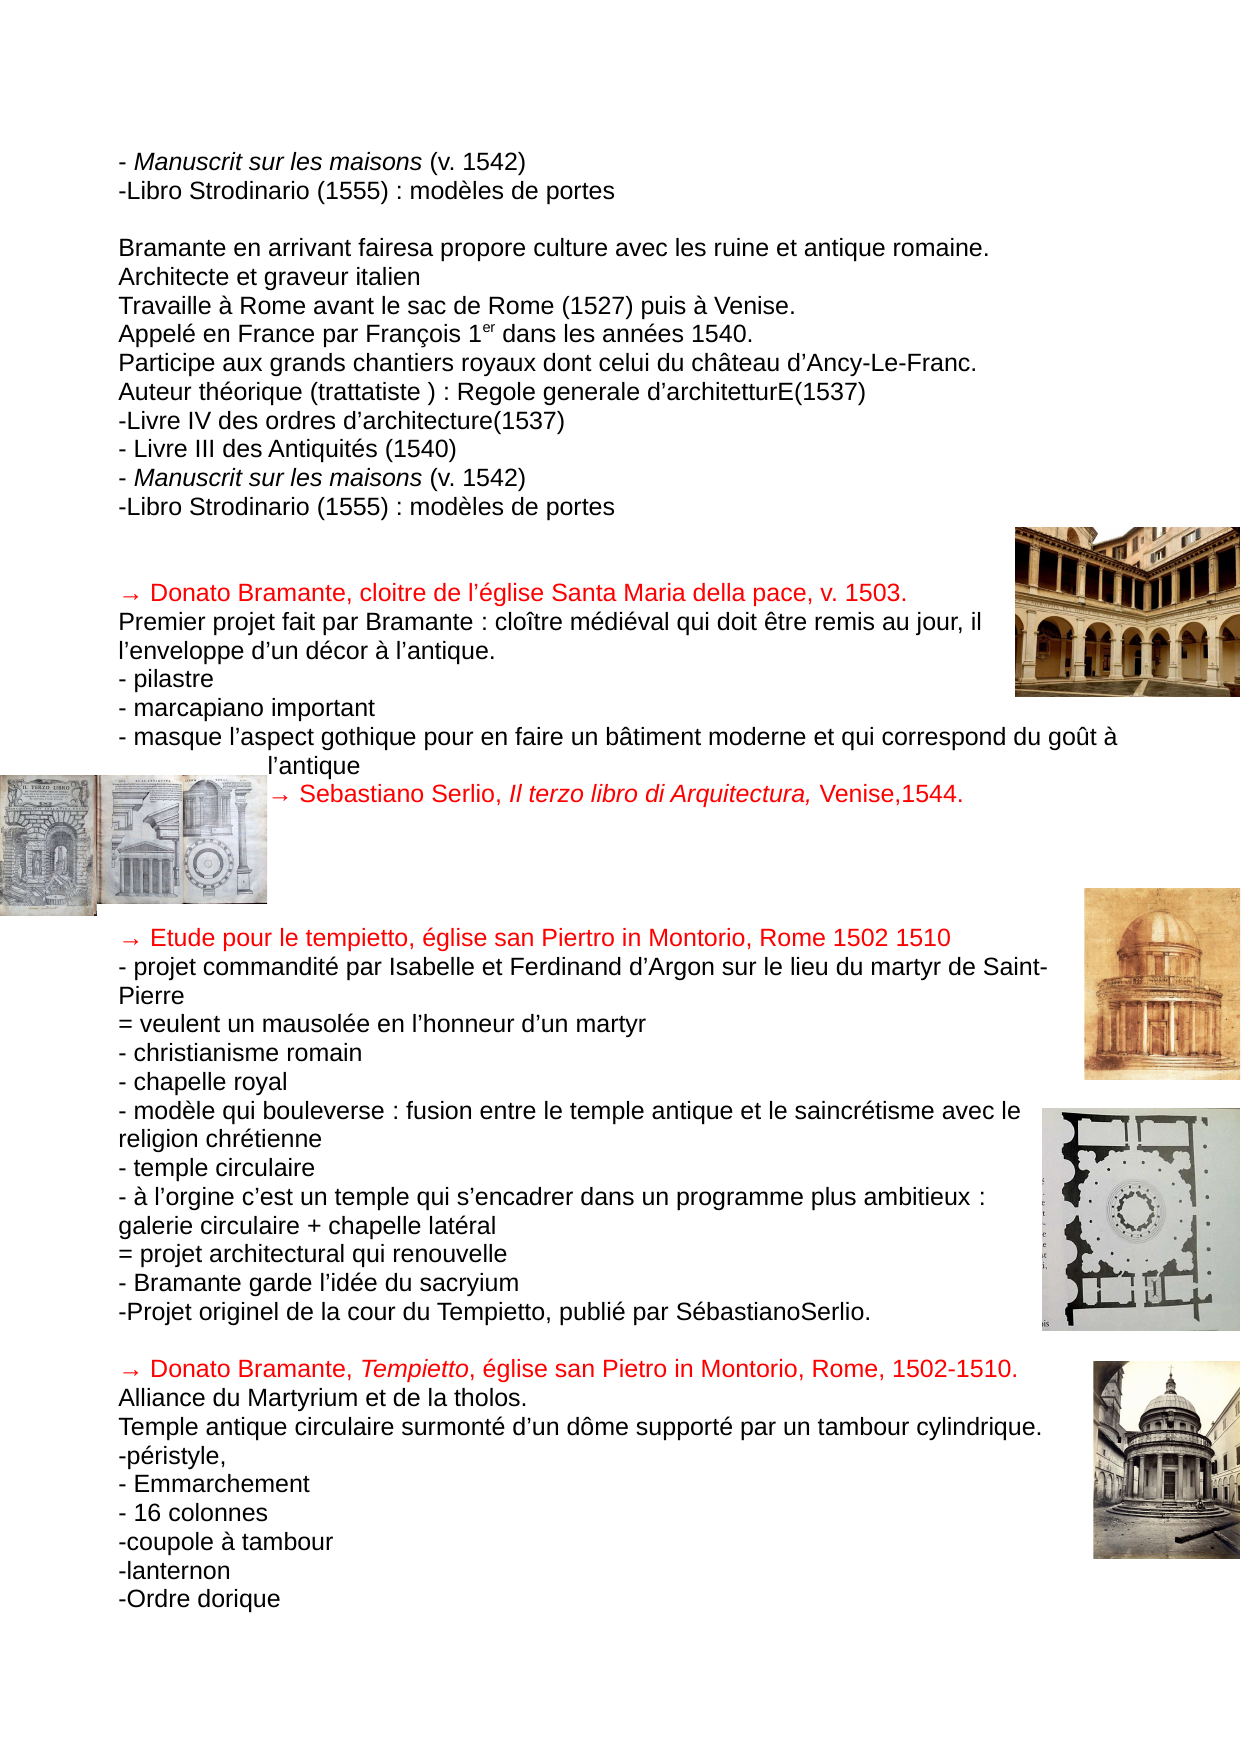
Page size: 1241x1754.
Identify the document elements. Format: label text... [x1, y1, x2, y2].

text - pilastre [118, 664, 1015, 693]
text Architecte et graveur italien [118, 262, 1122, 291]
text -Livre IV des ordres d’architecture(1537) [118, 406, 1122, 434]
text - temple circulaire [118, 1153, 1042, 1182]
text Auteur théorique (trattatiste ) : Regole generale d’architetturE(1537) [118, 377, 1122, 406]
text Premier projet fait par Bramante : cloître médiéval qui doit être remis au jour, il l’enveloppe d’un décor à l’antique. [118, 607, 1015, 664]
text -péristyle, [118, 1441, 1093, 1469]
text → Donato Bramante, Tempietto, église san Pietro in Montorio, Rome, 1502-1510. [118, 1354, 1122, 1383]
text Bramante en arrivant fairesa propore culture avec les ruine et antique romaine. [118, 233, 1122, 262]
text -Projet originel de la cour du Tempietto, publié par SébastianoSerlio. [118, 1297, 1042, 1326]
text - Livre III des Antiquités (1540) [118, 434, 1122, 463]
text - chapelle royal [118, 1067, 1122, 1096]
text - christianisme romain [118, 1038, 1084, 1067]
text Travaille à Rome avant le sac de Rome (1527) puis à Venise. [118, 291, 1122, 319]
picture [1015, 527, 1240, 697]
picture [0, 775, 268, 916]
text - 16 colonnes [118, 1498, 1093, 1527]
text -Libro Strodinario (1555) : modèles de portes [118, 176, 1122, 204]
text -coupole à tambour [118, 1527, 1093, 1556]
text Appelé en France par François 1er dans les années 1540. [118, 319, 1122, 348]
text - marcapiano important [118, 693, 1122, 722]
text Temple antique circulaire surmonté d’un dôme supporté par un tambour cylindrique. [118, 1412, 1093, 1441]
text - Emmarchement [118, 1469, 1093, 1498]
text - masque l’aspect gothique pour en faire un bâtiment moderne et qui correspond du goût à l’antique [118, 722, 1122, 779]
text - projet commandité par Isabelle et Ferdinand d’Argon sur le lieu du martyr de Saint-Pierre [118, 952, 1084, 1009]
text → Sebastiano Serlio, Il terzo libro di Arquitectura, Venise,1544. [268, 779, 1122, 808]
text → Etude pour le tempietto, église san Piertro in Montorio, Rome 1502 1510 [118, 923, 1084, 952]
text - à l’orgine c’est un temple qui s’encadrer dans un programme plus ambitieux : galerie circulaire + chapelle latéral [118, 1182, 1042, 1239]
text - Manuscrit sur les maisons (v. 1542) [118, 147, 1122, 176]
picture [1084, 888, 1241, 1080]
picture [1093, 1361, 1240, 1559]
text - modèle qui bouleverse : fusion entre le temple antique et le saincrétisme avec le religion chrétienne [118, 1096, 1122, 1153]
text - Bramante garde l’idée du sacryium [118, 1268, 1042, 1297]
text = projet architectural qui renouvelle [118, 1239, 1042, 1268]
text Participe aux grands chantiers royaux dont celui du château d’Ancy-Le-Franc. [118, 348, 1122, 377]
text = veulent un mausolée en l’honneur d’un martyr [118, 1009, 1084, 1038]
text → Donato Bramante, cloitre de l’église Santa Maria della pace, v. 1503. [118, 578, 1015, 607]
text -lanternon [118, 1556, 1122, 1584]
text - Manuscrit sur les maisons (v. 1542) [118, 463, 1122, 492]
text -Libro Strodinario (1555) : modèles de portes [118, 492, 1122, 521]
picture [1042, 1108, 1240, 1331]
text Alliance du Martyrium et de la tholos. [118, 1383, 1093, 1412]
text -Ordre dorique [118, 1584, 1122, 1613]
